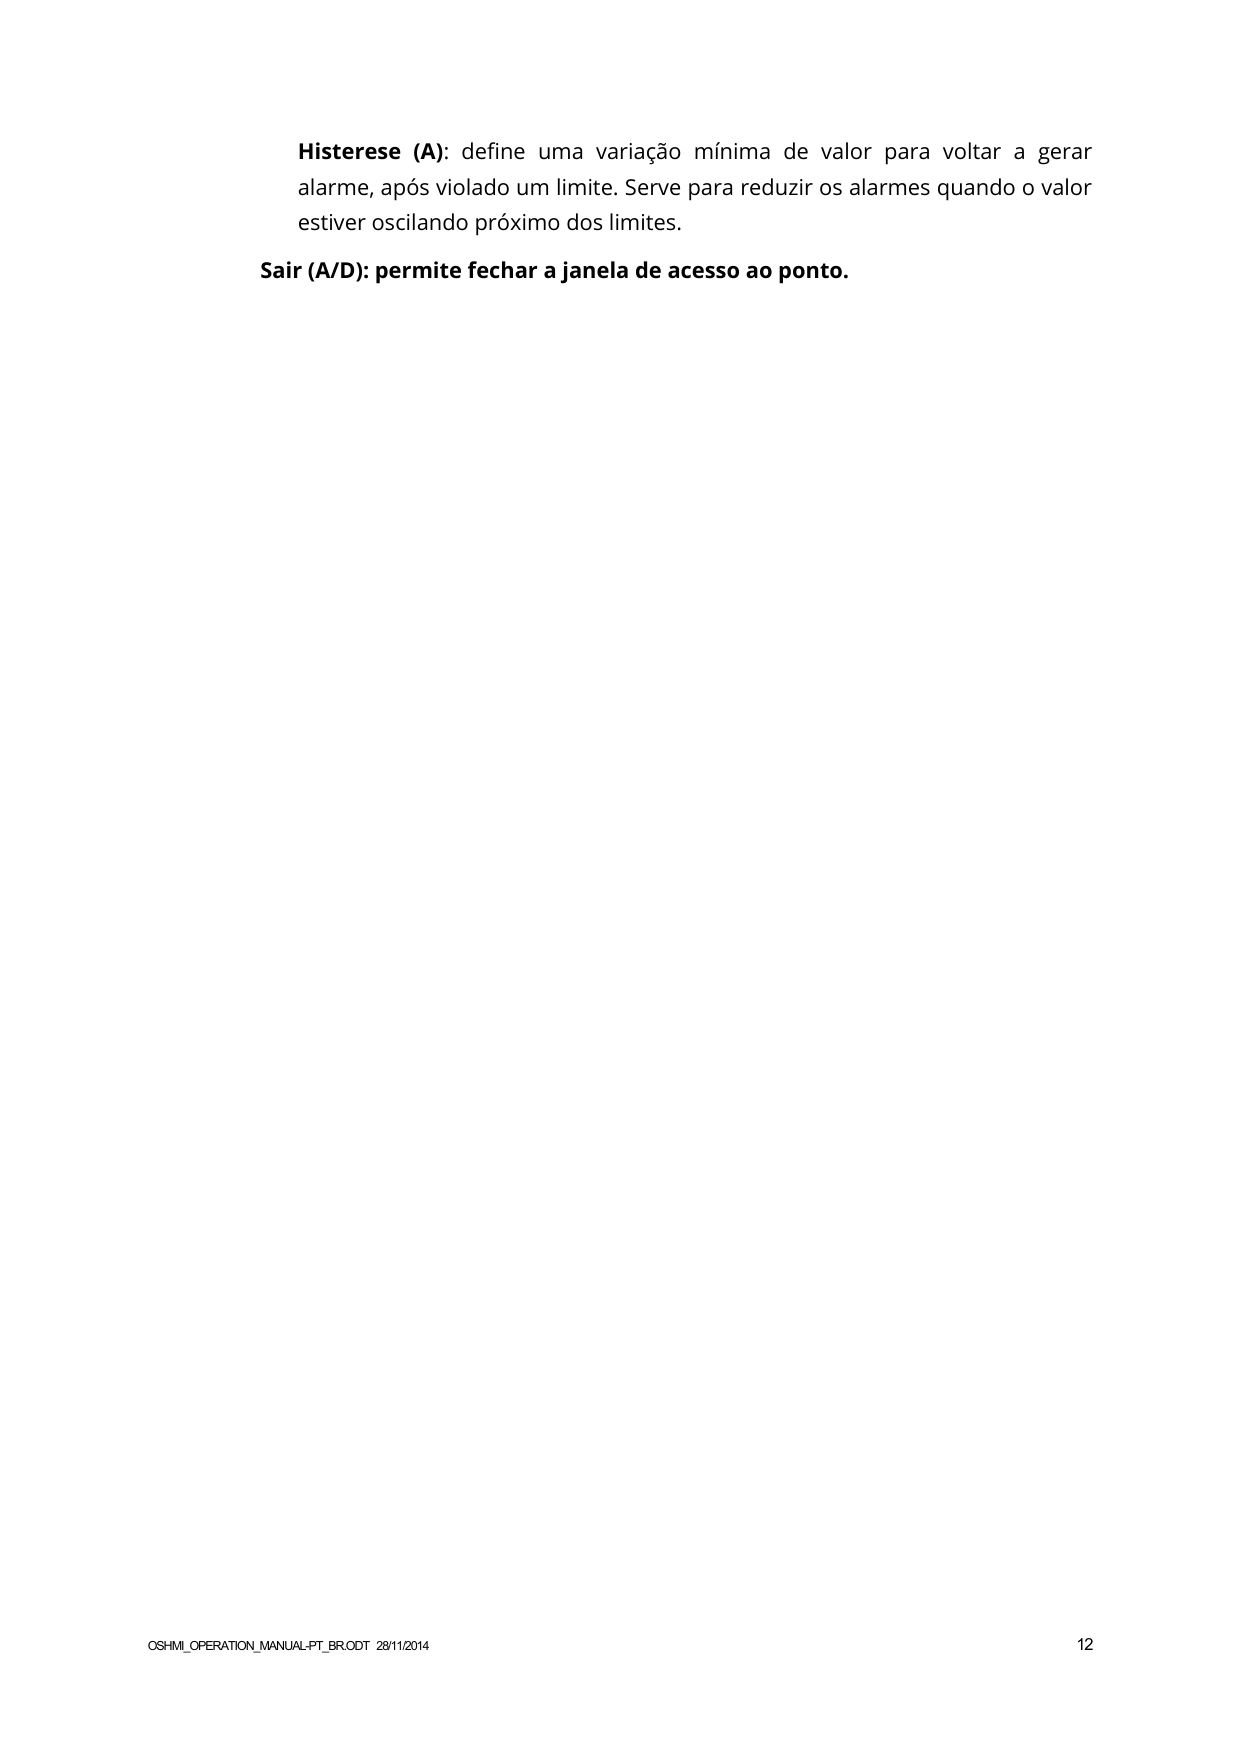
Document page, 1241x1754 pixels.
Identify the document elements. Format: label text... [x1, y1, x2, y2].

text Histerese (A): define uma variação mínima de valor para voltar a gerar alarme, após violado um limite. Serve para reduzir os alarmes quando o valor estiver oscilando próximo dos limites. [298, 136, 1093, 237]
text Sair (A/D): permite fechar a janela de acesso ao ponto. [260, 255, 1093, 285]
